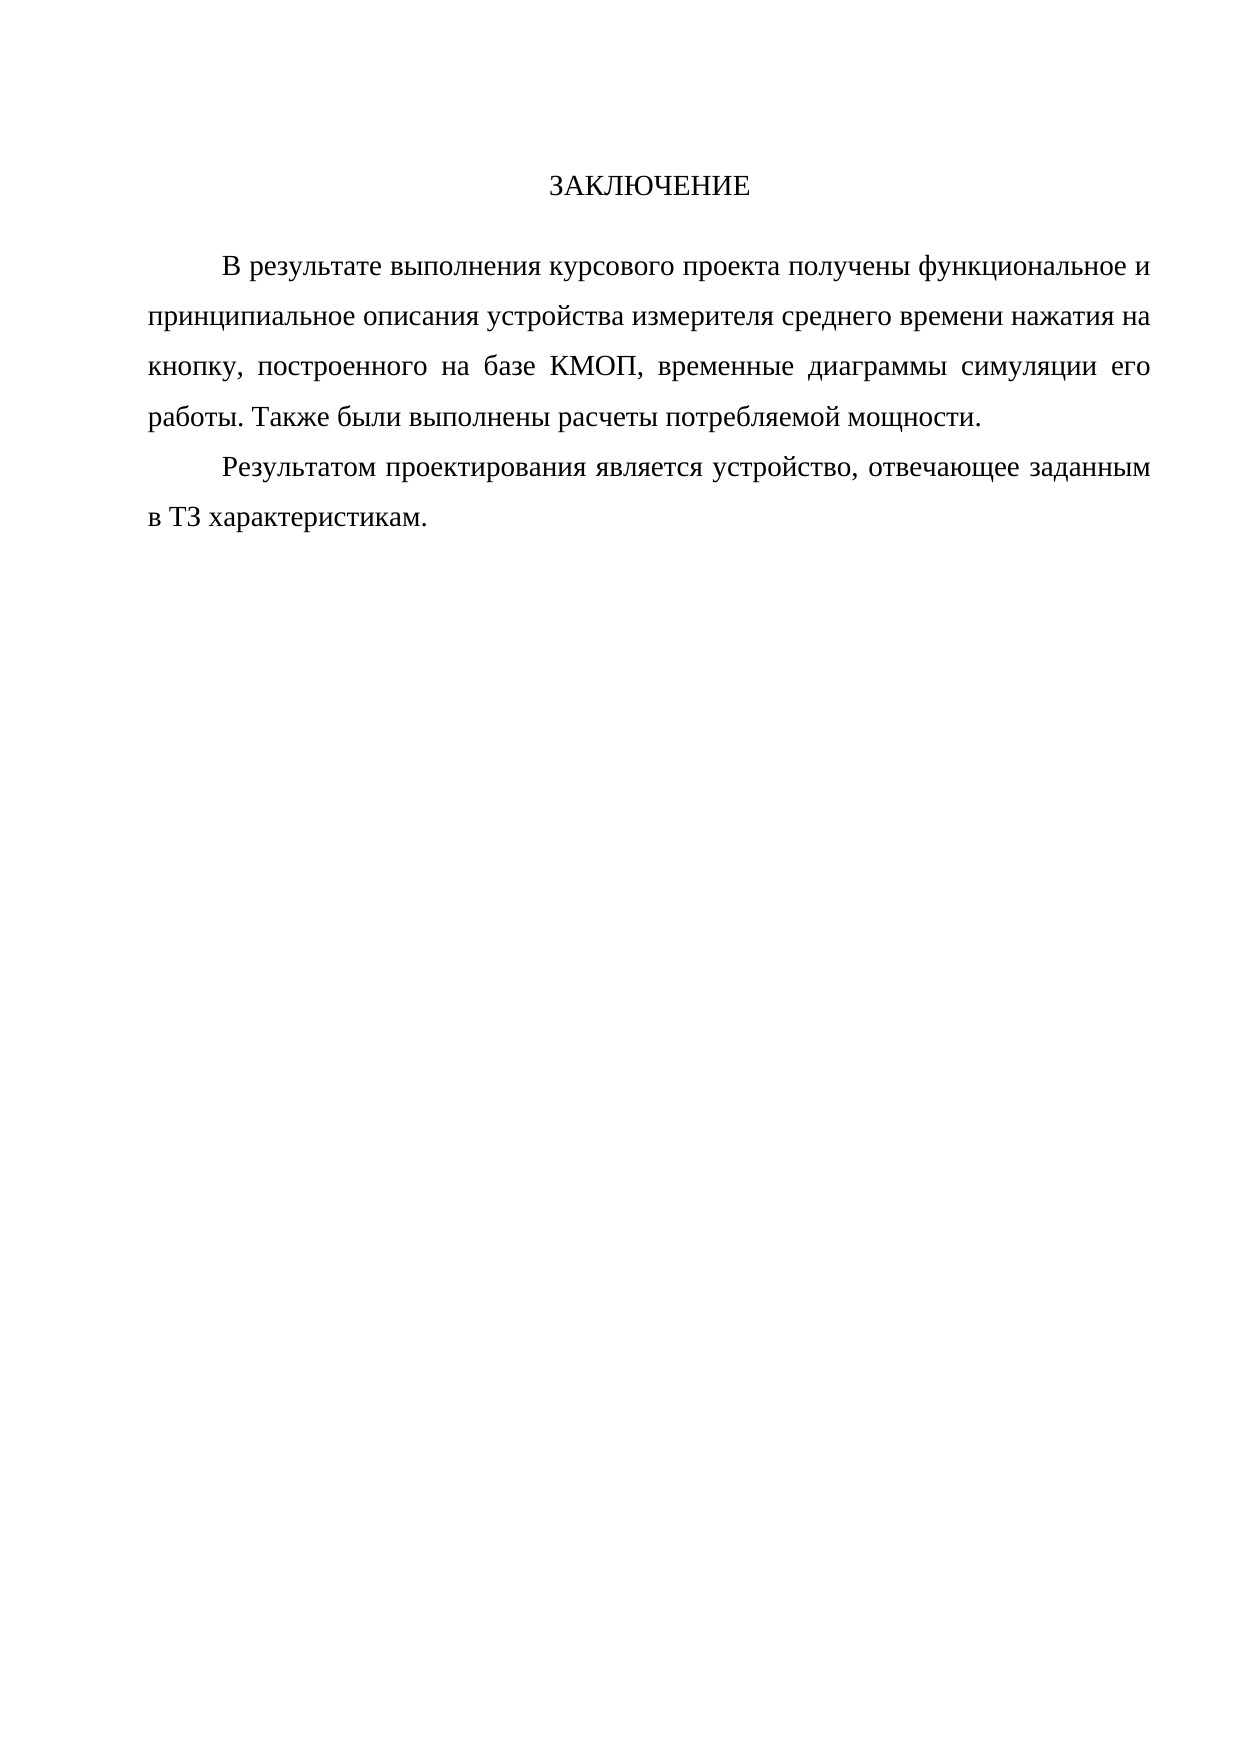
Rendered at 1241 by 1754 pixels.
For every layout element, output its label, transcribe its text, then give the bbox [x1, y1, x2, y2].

text ЗАКЛЮЧЕНИЕ [148, 168, 1152, 202]
text Результатом проектирования является устройство, отвечающее заданным в ТЗ характеристикам. [148, 449, 1152, 533]
text В результате выполнения курсового проекта получены функциональное и принципиальное описания устройства измерителя среднего времени нажатия на кнопку, построенного на базе КМОП, временные диаграммы симуляции его работы. Также были выполнены расчеты потребляемой мощности. [148, 248, 1152, 432]
